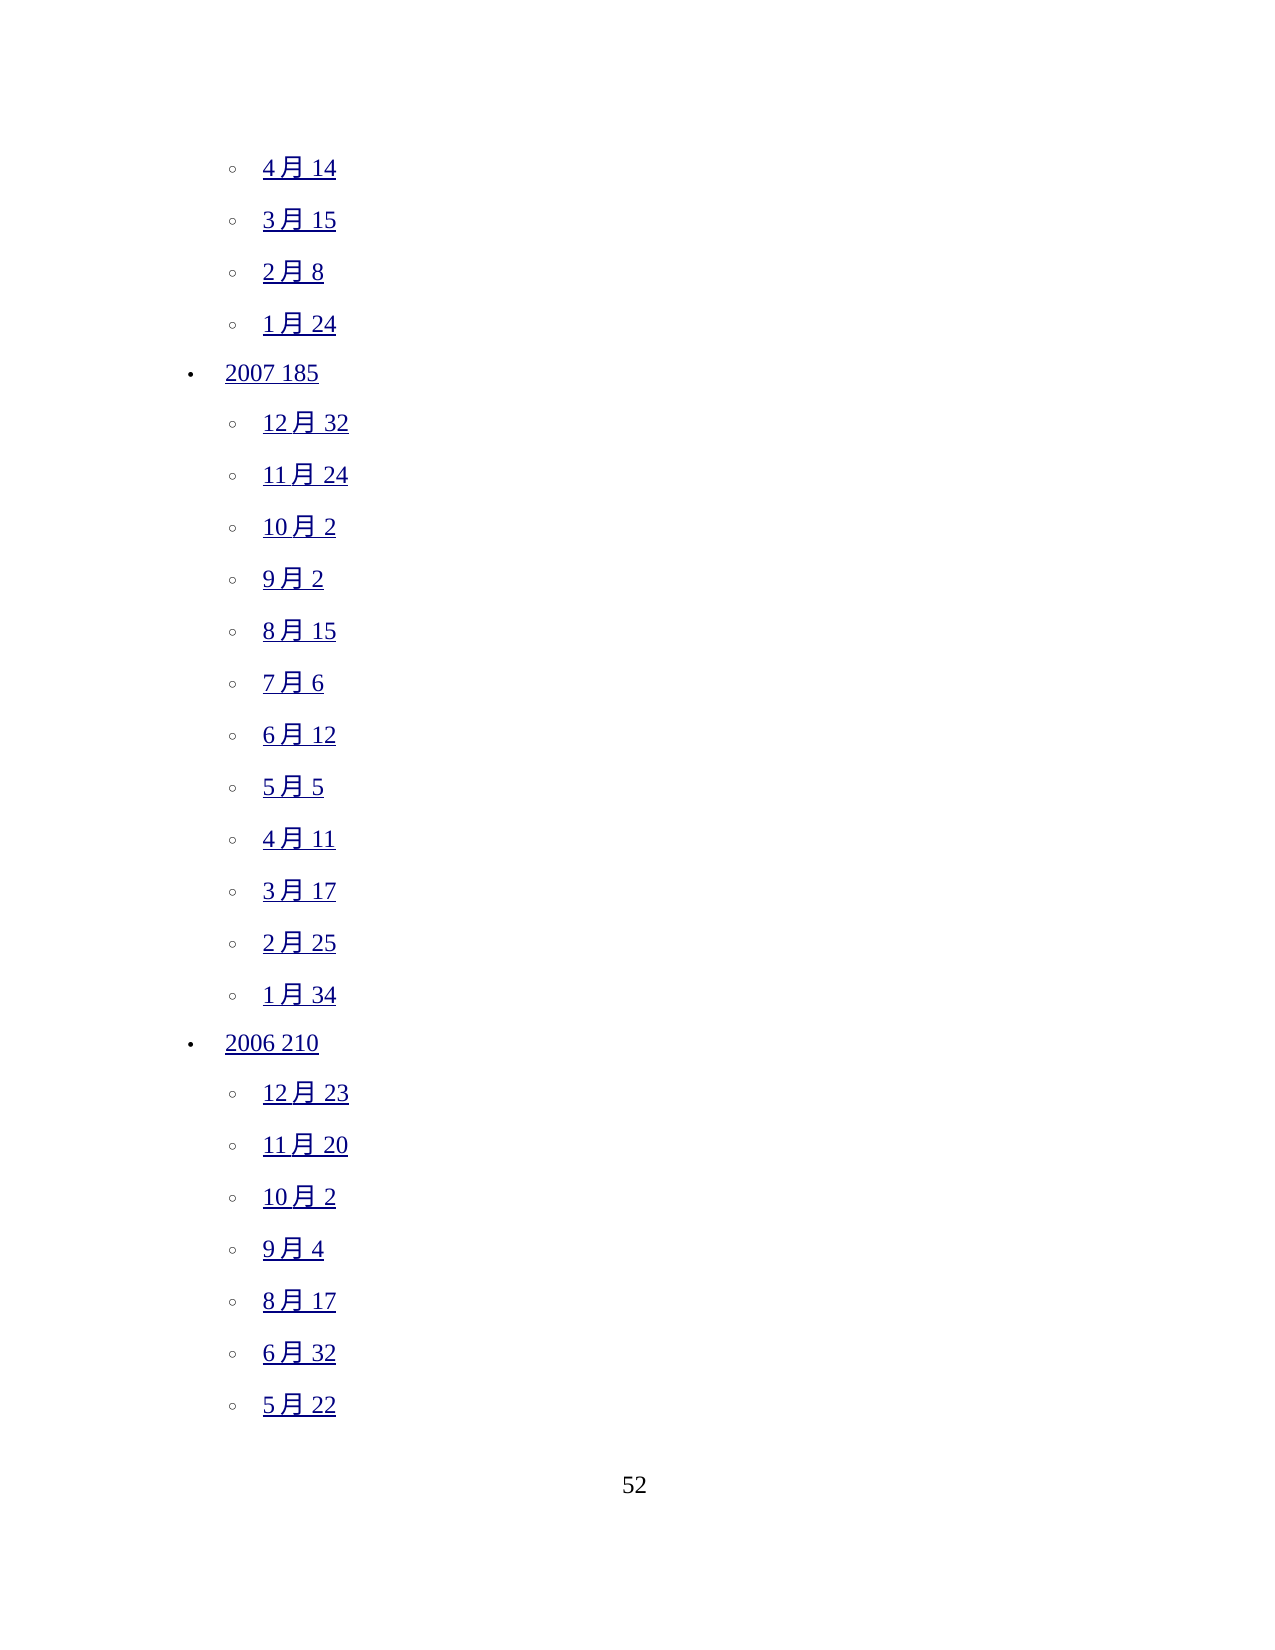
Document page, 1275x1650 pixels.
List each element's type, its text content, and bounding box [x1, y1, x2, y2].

list 4月 11 [225, 820, 1125, 854]
list 10月 2 [225, 1179, 1125, 1213]
list 5月 22 [225, 1387, 1125, 1421]
list 12月 23 [225, 1075, 1125, 1109]
list 1月 34 [225, 976, 1125, 1010]
list 10月 2 [225, 508, 1125, 543]
list 6月 32 [225, 1335, 1125, 1369]
list 2月 8 [225, 254, 1125, 288]
list 9月 4 [225, 1231, 1125, 1265]
list 11月 24 [225, 457, 1125, 491]
list 3月 17 [225, 872, 1125, 906]
list 9月 2 [225, 561, 1125, 594]
list 5月 5 [225, 768, 1125, 802]
list 2月 25 [225, 924, 1125, 958]
list 3月 15 [225, 202, 1125, 236]
list 2007 185 [187, 358, 1125, 387]
list 12月 32 [225, 404, 1125, 439]
list 1月 24 [225, 306, 1125, 340]
list 7月 6 [225, 664, 1125, 698]
list 11月 20 [225, 1127, 1125, 1161]
list 2006 210 [187, 1028, 1125, 1057]
list 4月 14 [225, 150, 1125, 184]
list 8月 15 [225, 612, 1125, 647]
list 8月 17 [225, 1283, 1125, 1317]
list 6月 12 [225, 716, 1125, 751]
